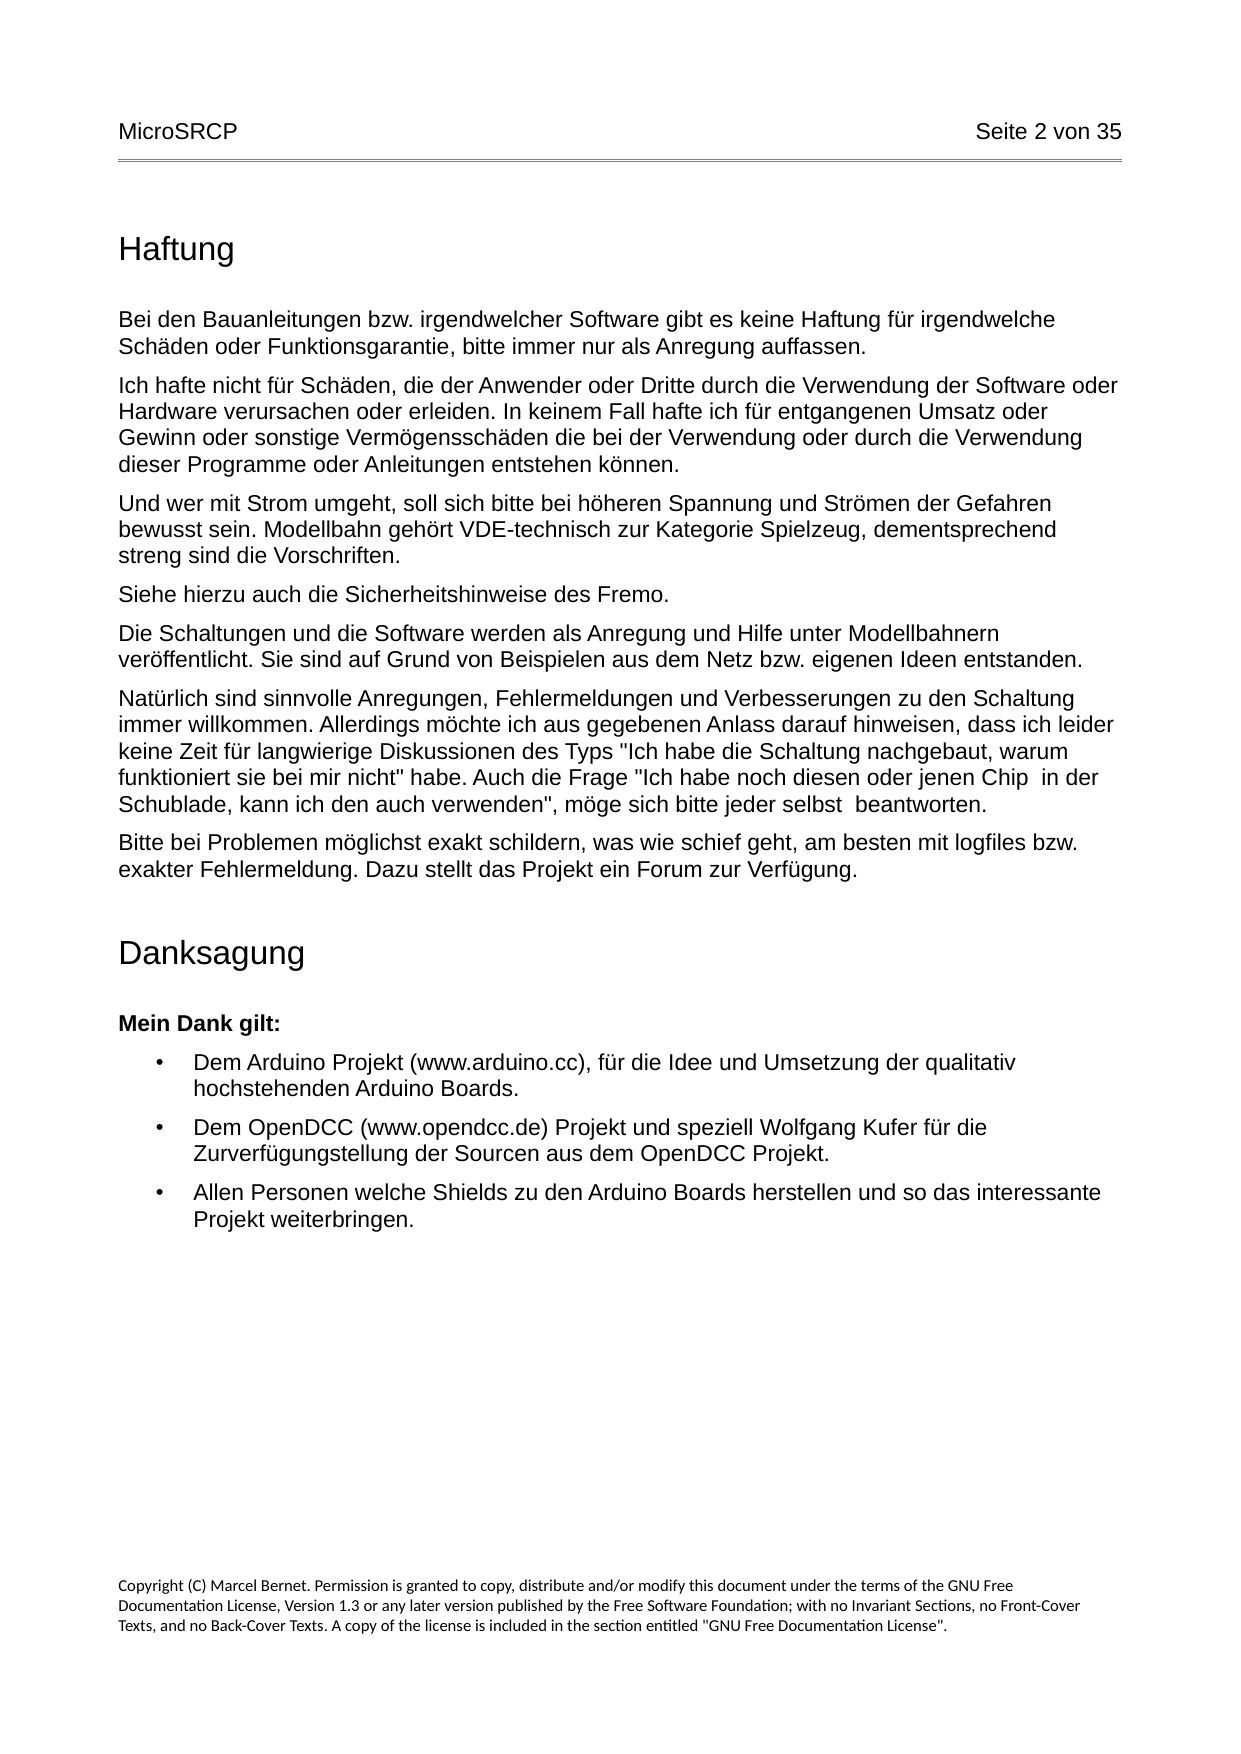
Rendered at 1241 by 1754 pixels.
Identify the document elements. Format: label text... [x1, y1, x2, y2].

text Und wer mit Strom umgeht, soll sich bitte bei höheren Spannung und Strömen der Gefahren bewusst sein. Modellbahn gehört VDE-technisch zur Kategorie Spielzeug, dementsprechend streng sind die Vorschriften. [118, 489, 1122, 568]
text Die Schaltungen und die Software werden als Anregung und Hilfe unter Modellbahnern veröffentlicht. Sie sind auf Grund von Beispielen aus dem Netz bzw. eigenen Ideen entstanden. [118, 620, 1122, 673]
text Bitte bei Problemen möglichst exakt schildern, was wie schief geht, am besten mit logfiles bzw. exakter Fehlermeldung. Dazu stellt das Projekt ein Forum zur Verfügung. [118, 829, 1122, 882]
list Dem Arduino Projekt (www.arduino.cc), für die Idee und Umsetzung der qualitativ hochstehenden Arduino Boards. [156, 1049, 1122, 1101]
list Dem OpenDCC (www.opendcc.de) Projekt und speziell Wolfgang Kufer für die Zurverfügungstellung der Sourcen aus dem OpenDCC Projekt. [156, 1114, 1122, 1167]
text Mein Dank gilt: [118, 1010, 1122, 1036]
list Allen Personen welche Shields zu den Arduino Boards herstellen und so das interessante Projekt weiterbringen. [156, 1179, 1122, 1232]
text Bei den Bauanleitungen bzw. irgendwelcher Software gibt es keine Haftung für irgendwelche Schäden oder Funktionsgarantie, bitte immer nur als Anregung auffassen. [118, 306, 1122, 359]
text Ich hafte nicht für Schäden, die der Anwender oder Dritte durch die Verwendung der Software oder Hardware verursachen oder erleiden. In keinem Fall hafte ich für entgangenen Umsatz oder Gewinn oder sonstige Vermögensschäden die bei der Verwendung oder durch die Verwendung dieser Programme oder Anleitungen entstehen können. [118, 372, 1122, 477]
text Danksagung [118, 933, 1122, 971]
text Natürlich sind sinnvolle Anregungen, Fehlermeldungen und Verbesserungen zu den Schaltung immer willkommen. Allerdings möchte ich aus gegebenen Anlass darauf hinweisen, dass ich leider keine Zeit für langwierige Diskussionen des Typs "Ich habe die Schaltung nachgebaut, warum funktioniert sie bei mir nicht" habe. Auch die Frage "Ich habe noch diesen oder jenen Chip in der Schublade, kann ich den auch verwenden", möge sich bitte jeder selbst beantworten. [118, 685, 1122, 817]
text Haftung [118, 229, 1122, 268]
text Siehe hierzu auch die Sicherheitshinweise des Fremo. [118, 581, 1122, 607]
